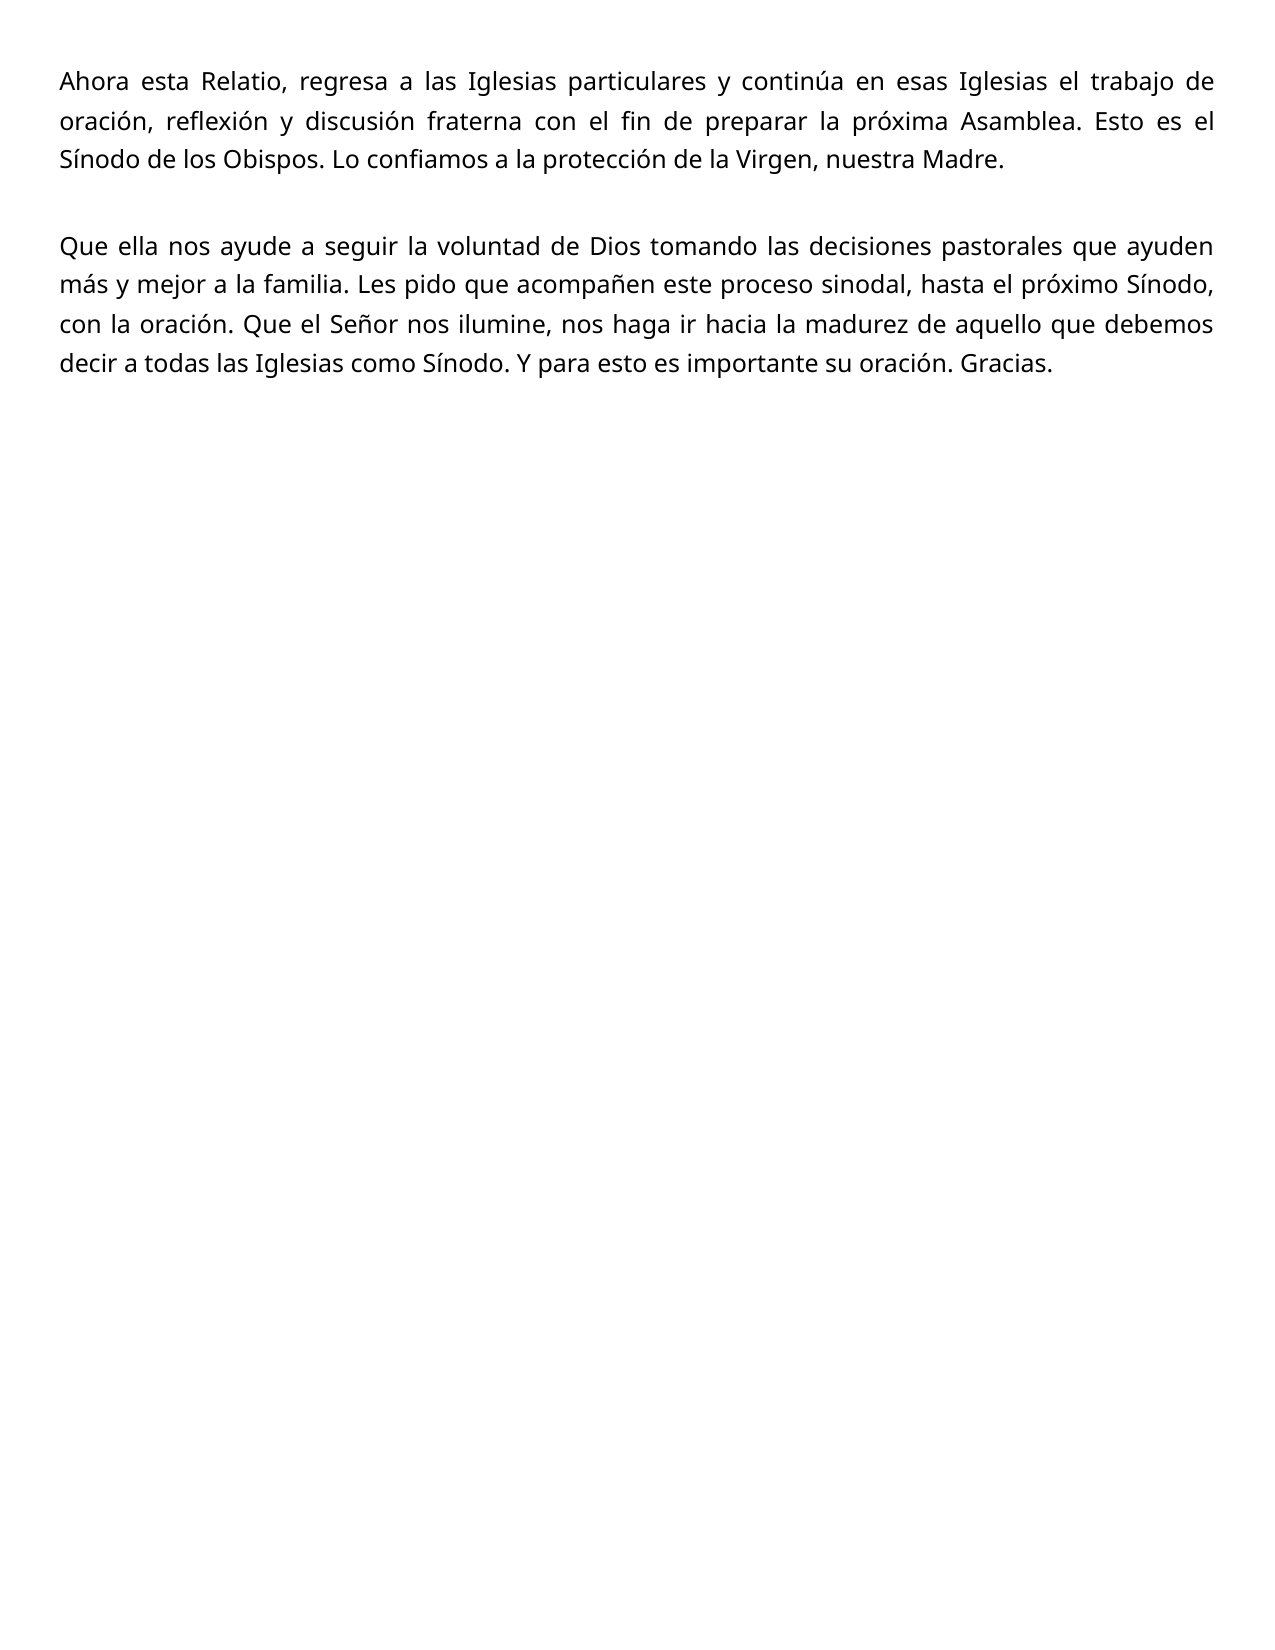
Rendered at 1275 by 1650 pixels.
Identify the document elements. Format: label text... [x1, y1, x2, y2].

text Que ella nos ayude a seguir la voluntad de Dios tomando las decisiones pastorales que ayuden más y mejor a la familia. Les pido que acompañen este proceso sinodal, hasta el próximo Sínodo, con la oración. Que el Señor nos ilumine, nos haga ir hacia la madurez de aquello que debemos decir a todas las Iglesias como Sínodo. Y para esto es importante su oración. Gracias. [59, 223, 1216, 379]
text Ahora esta Relatio, regresa a las Iglesias particulares y continúa en esas Iglesias el trabajo de oración, reflexión y discusión fraterna con el fin de preparar la próxima Asamblea. Esto es el Sínodo de los Obispos. Lo confiamos a la protección de la Virgen, nuestra Madre. [59, 59, 1216, 176]
